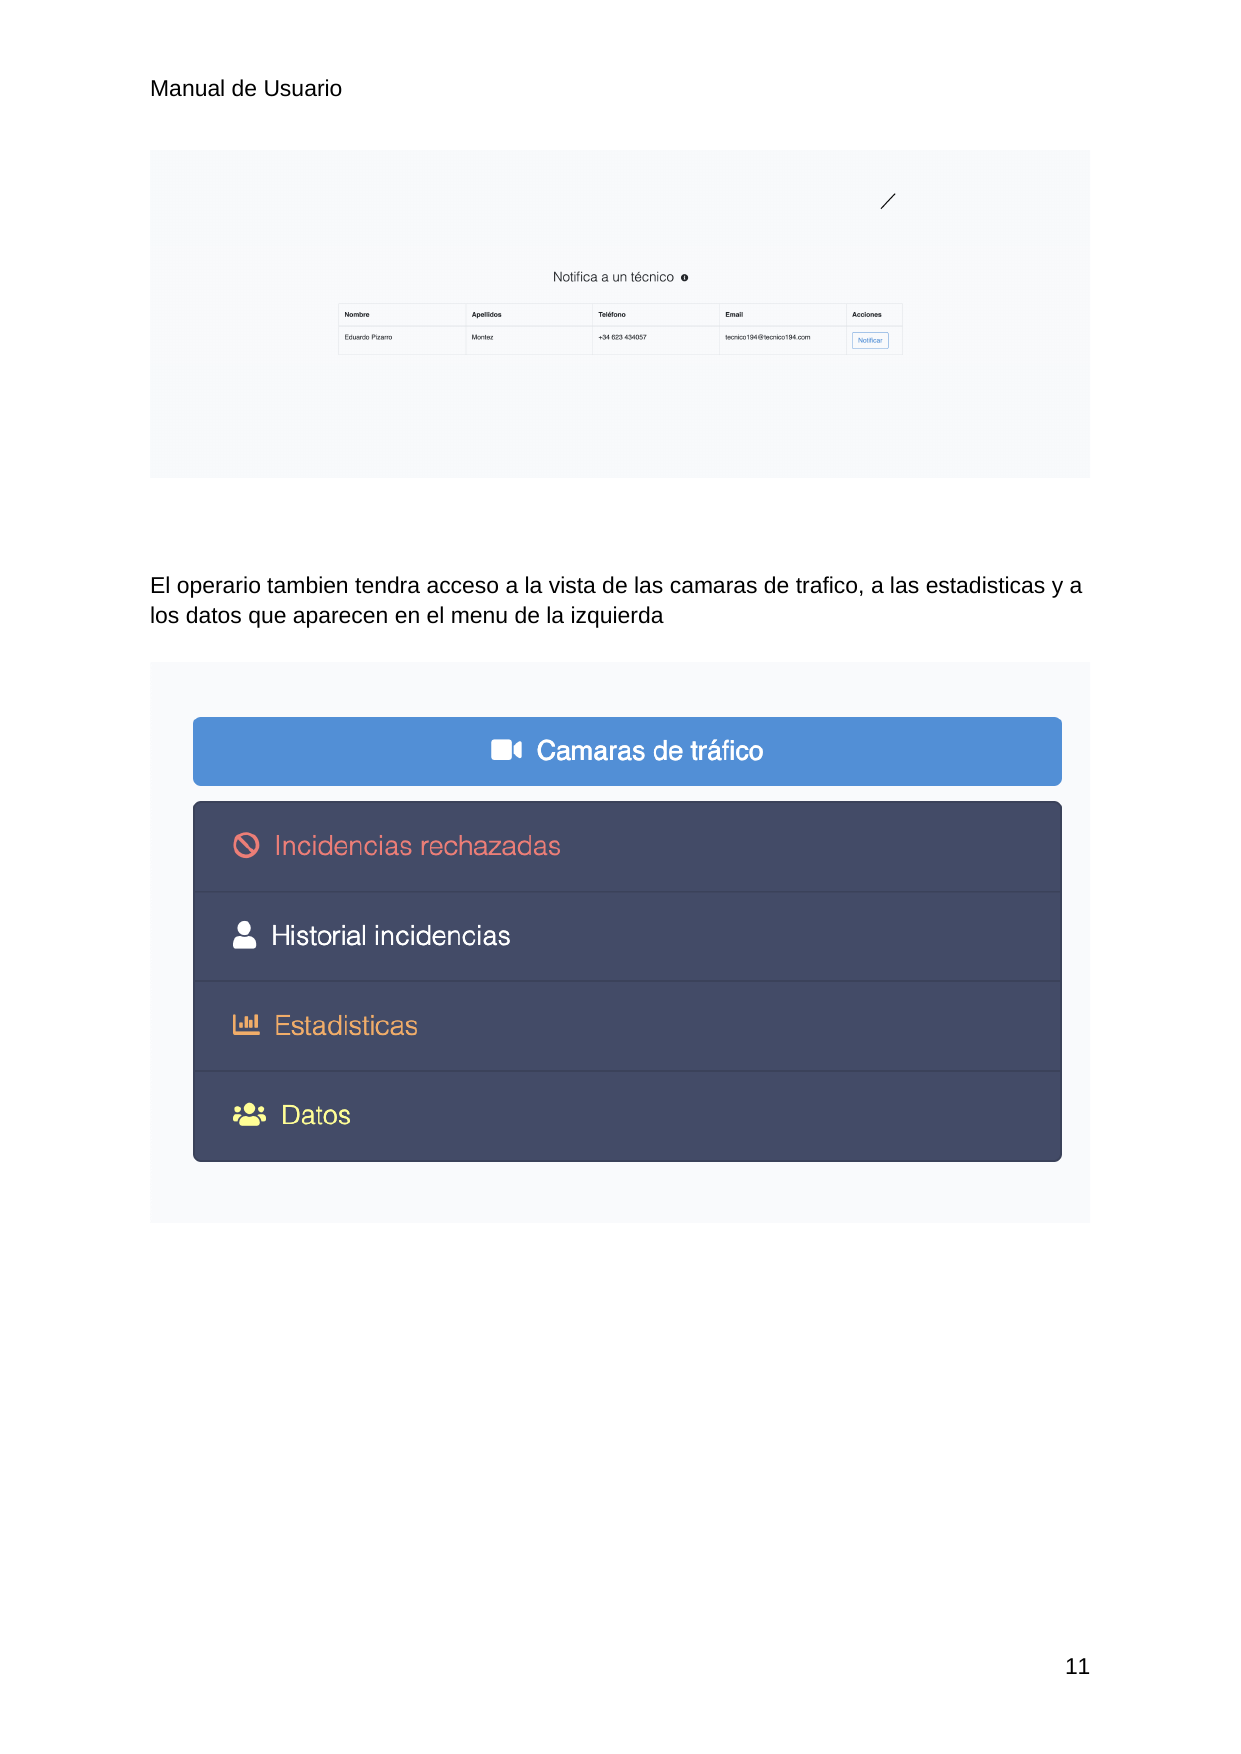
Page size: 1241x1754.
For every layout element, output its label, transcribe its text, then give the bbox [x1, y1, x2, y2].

text El operario tambien tendra acceso a la vista de las camaras de trafico, a las estadisticas y a los datos que aparecen en el menu de la izquierda [150, 572, 1090, 629]
picture [150, 150, 1091, 478]
picture [150, 662, 1091, 1223]
